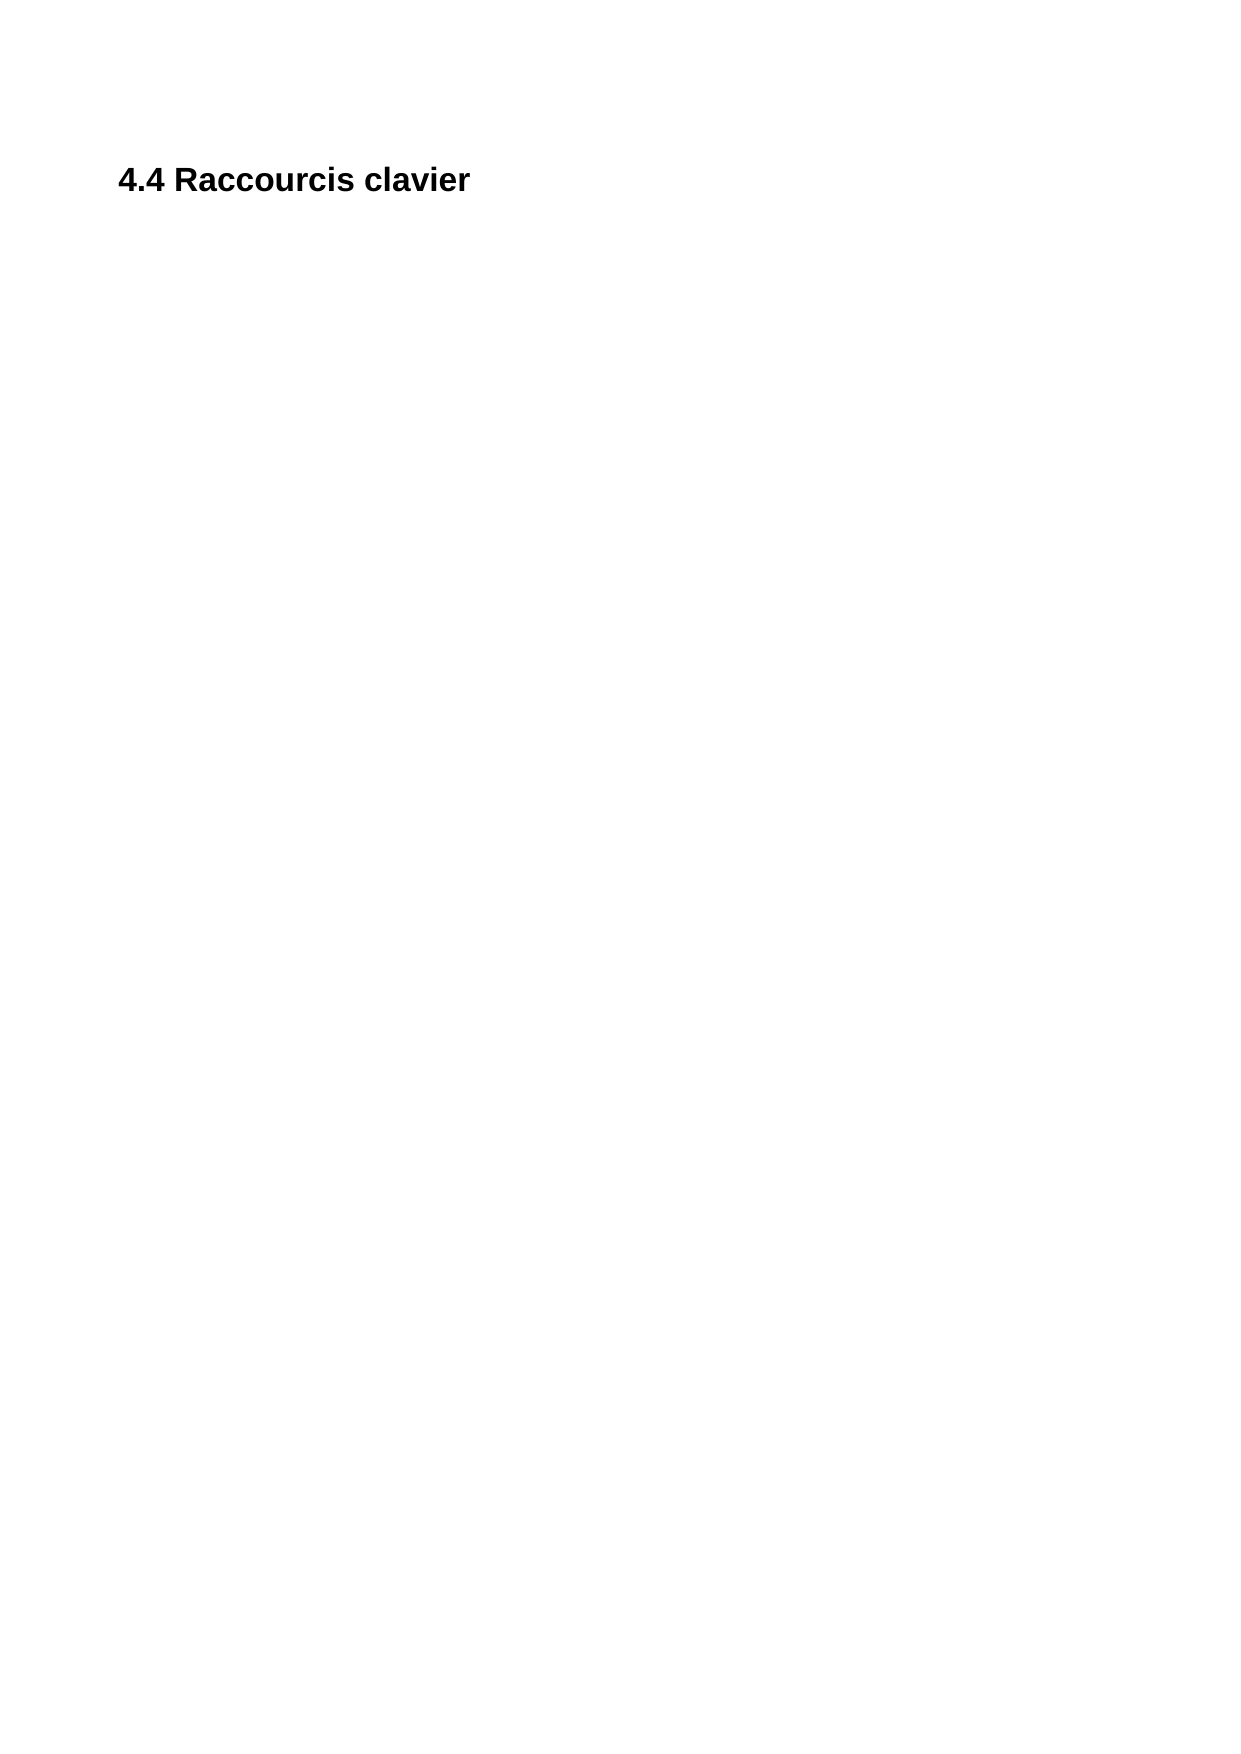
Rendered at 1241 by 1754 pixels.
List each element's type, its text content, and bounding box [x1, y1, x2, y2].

subtitle 4.4 Raccourcis clavier [118, 159, 1122, 198]
